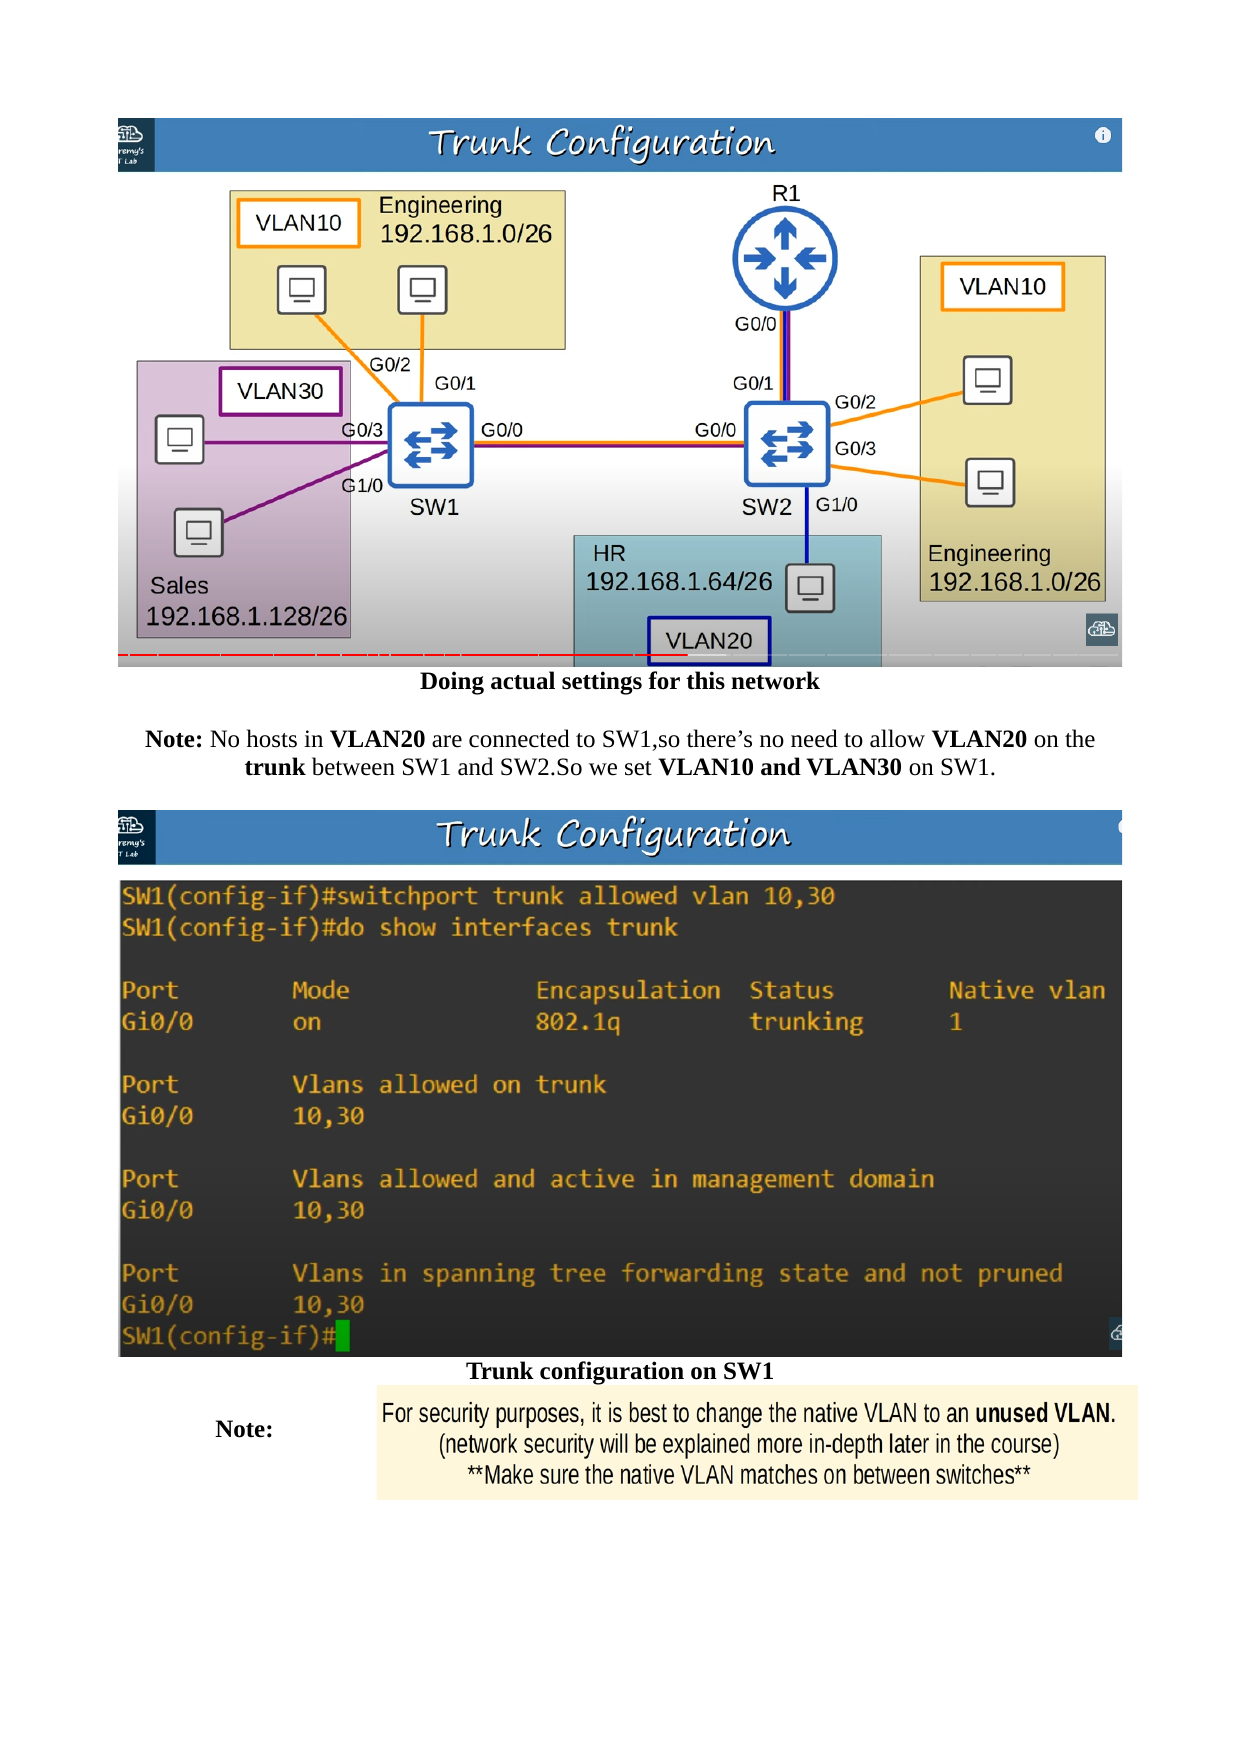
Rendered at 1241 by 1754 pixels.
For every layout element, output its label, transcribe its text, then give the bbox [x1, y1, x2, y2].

picture [376, 1385, 1139, 1500]
text Trunk configuration on SW1 [118, 1357, 1122, 1385]
text Doing actual settings for this network [118, 667, 1122, 695]
text Note: [118, 1414, 376, 1442]
picture [118, 810, 1123, 1357]
text Note: No hosts in VLAN20 are connected to SW1,so there’s no need to allow VLAN20 on the trunk between SW1 and SW2.So we set VLAN10 and VLAN30 on SW1. [118, 724, 1122, 781]
picture [118, 118, 1123, 667]
